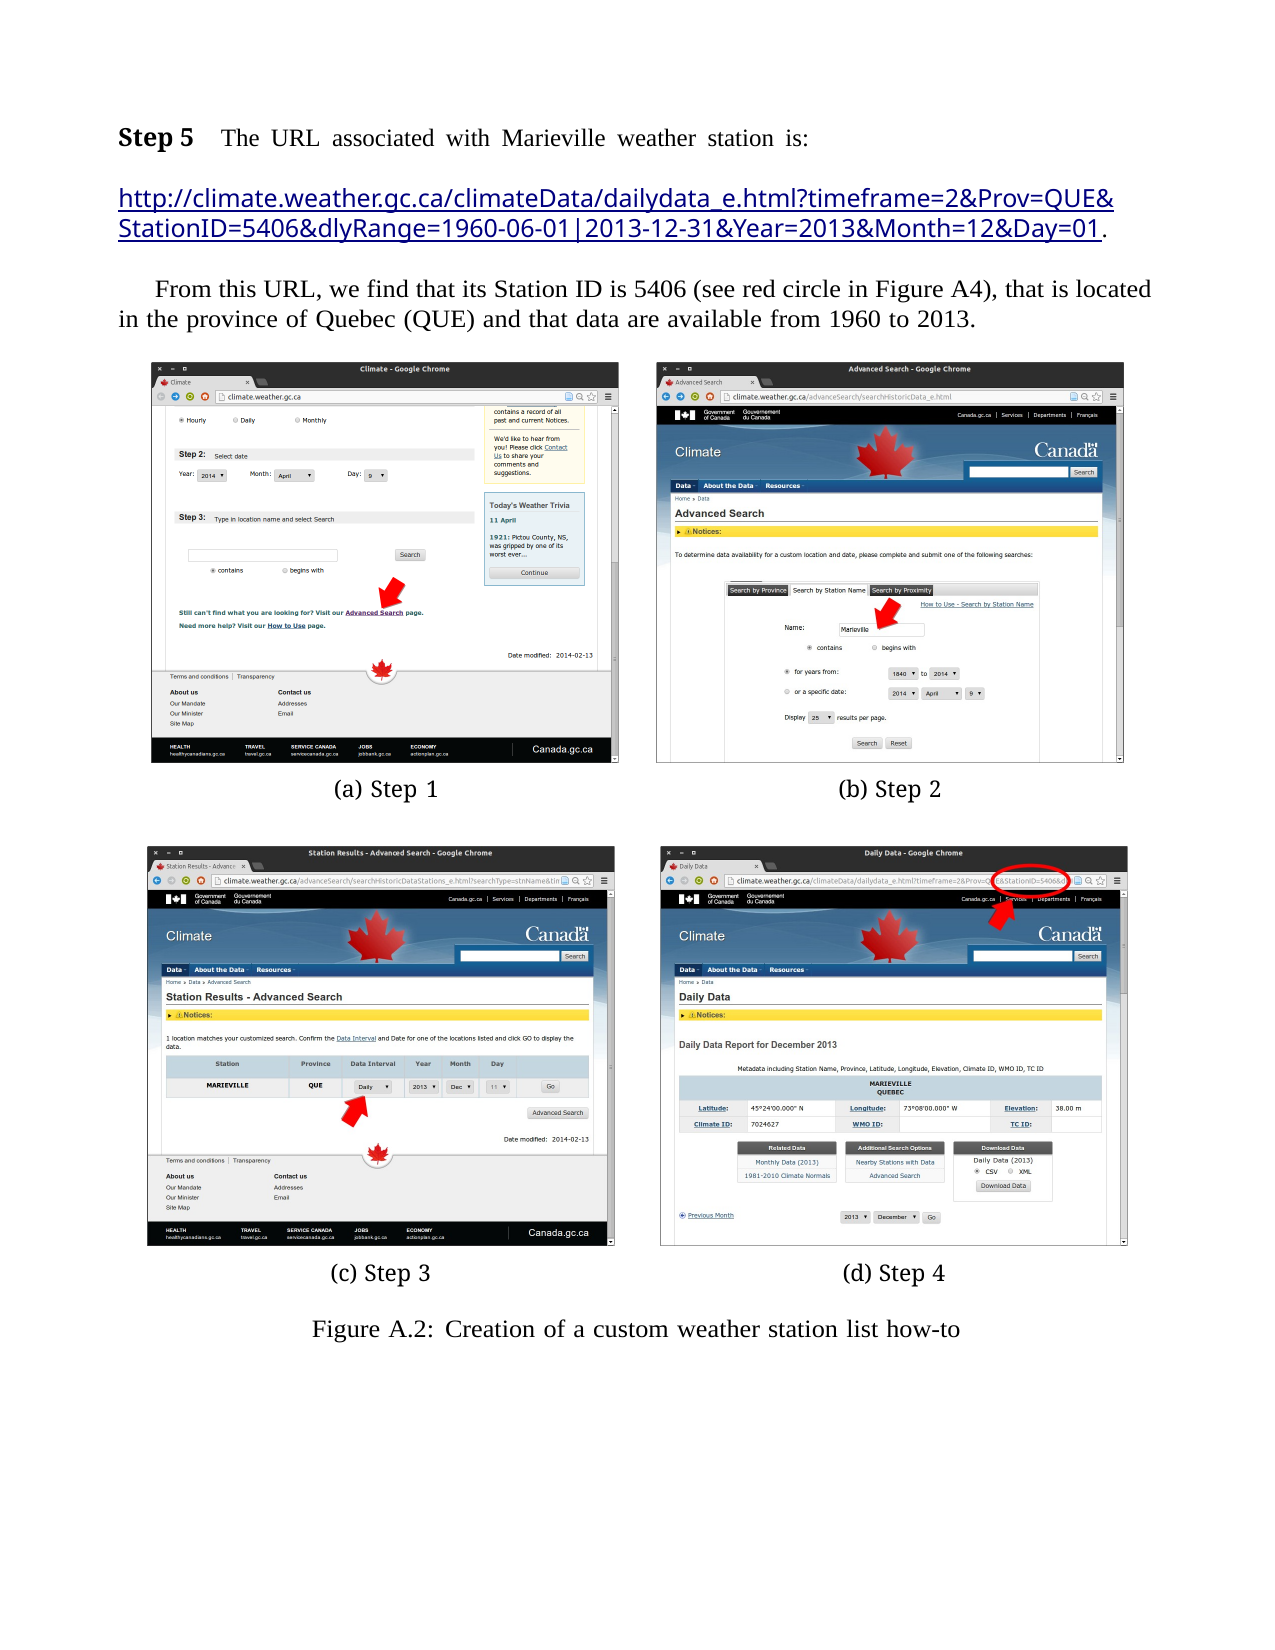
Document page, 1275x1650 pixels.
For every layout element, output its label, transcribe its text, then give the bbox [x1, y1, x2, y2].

list Step 1 (b) Step 2 [334, 773, 1169, 804]
picture [660, 846, 1128, 1246]
text Step 5 The URL associated with Marieville weather station is: [118, 120, 1169, 154]
text From this URL, we find that its Station ID is 5406 (see red circle in Figure A4), that is located in the province of Quebec (QUE) and that data are available from 1960 to 2013. [118, 274, 1157, 333]
picture [147, 846, 615, 1246]
text (c) Step 3 (d) Step 4 [330, 1257, 1169, 1288]
picture [151, 362, 619, 763]
text Figure A.2: Creation of a custom weather station list how-to [312, 1314, 1169, 1343]
text http://climate.weather.gc.ca/climateData/dailydata_e.html?timeframe=2&Prov=QUE& StationID=5406&dlyRange=1960-06-01|2013-12-31&Year=2013&Month=12&Day=01. [118, 184, 1131, 244]
picture [656, 362, 1124, 763]
